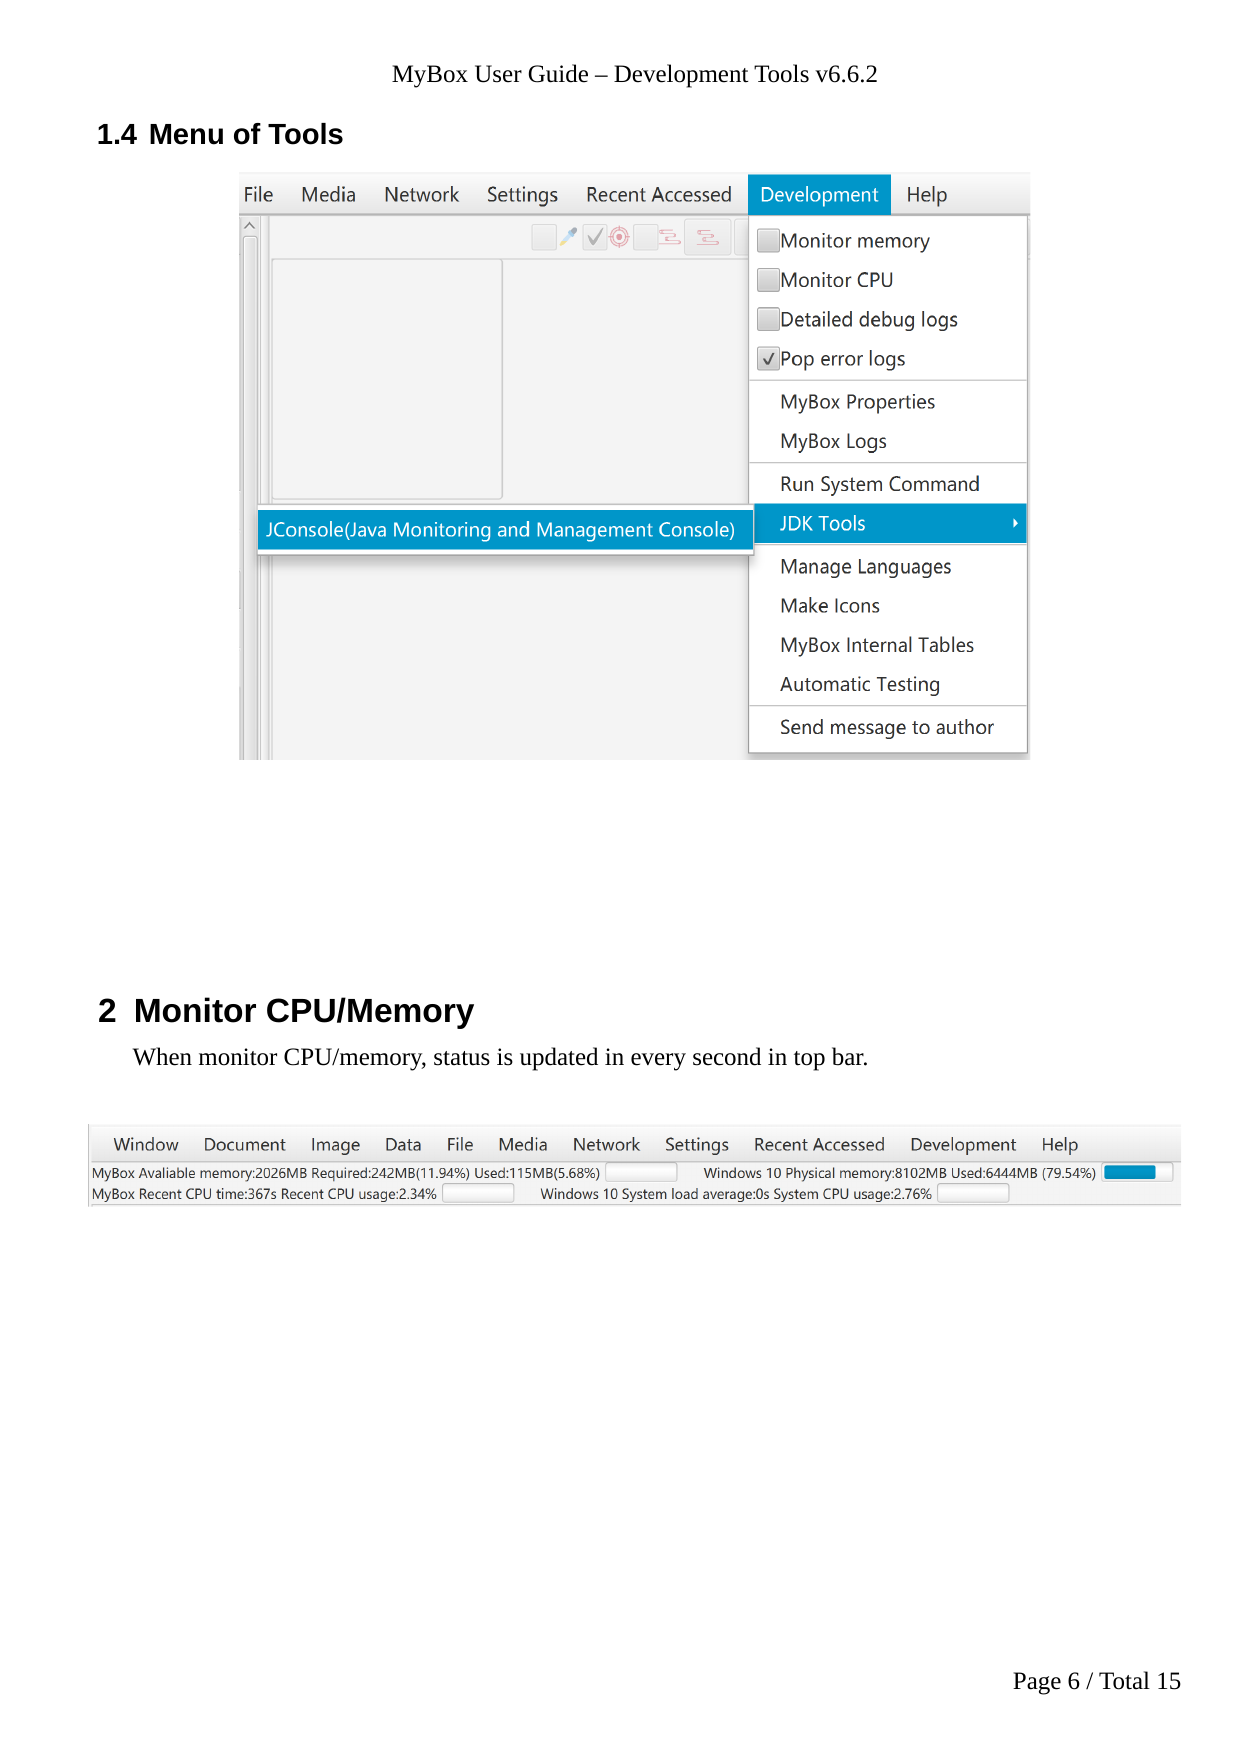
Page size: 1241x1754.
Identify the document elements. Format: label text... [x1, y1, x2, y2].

picture [88, 1124, 1182, 1207]
subtitle Menu of Tools [88, 117, 1181, 151]
text When monitor CPU/memory, status is updated in every second in top bar. [88, 1042, 1181, 1071]
picture [238, 163, 1031, 760]
subtitle Monitor CPU/Memory [88, 991, 1181, 1030]
